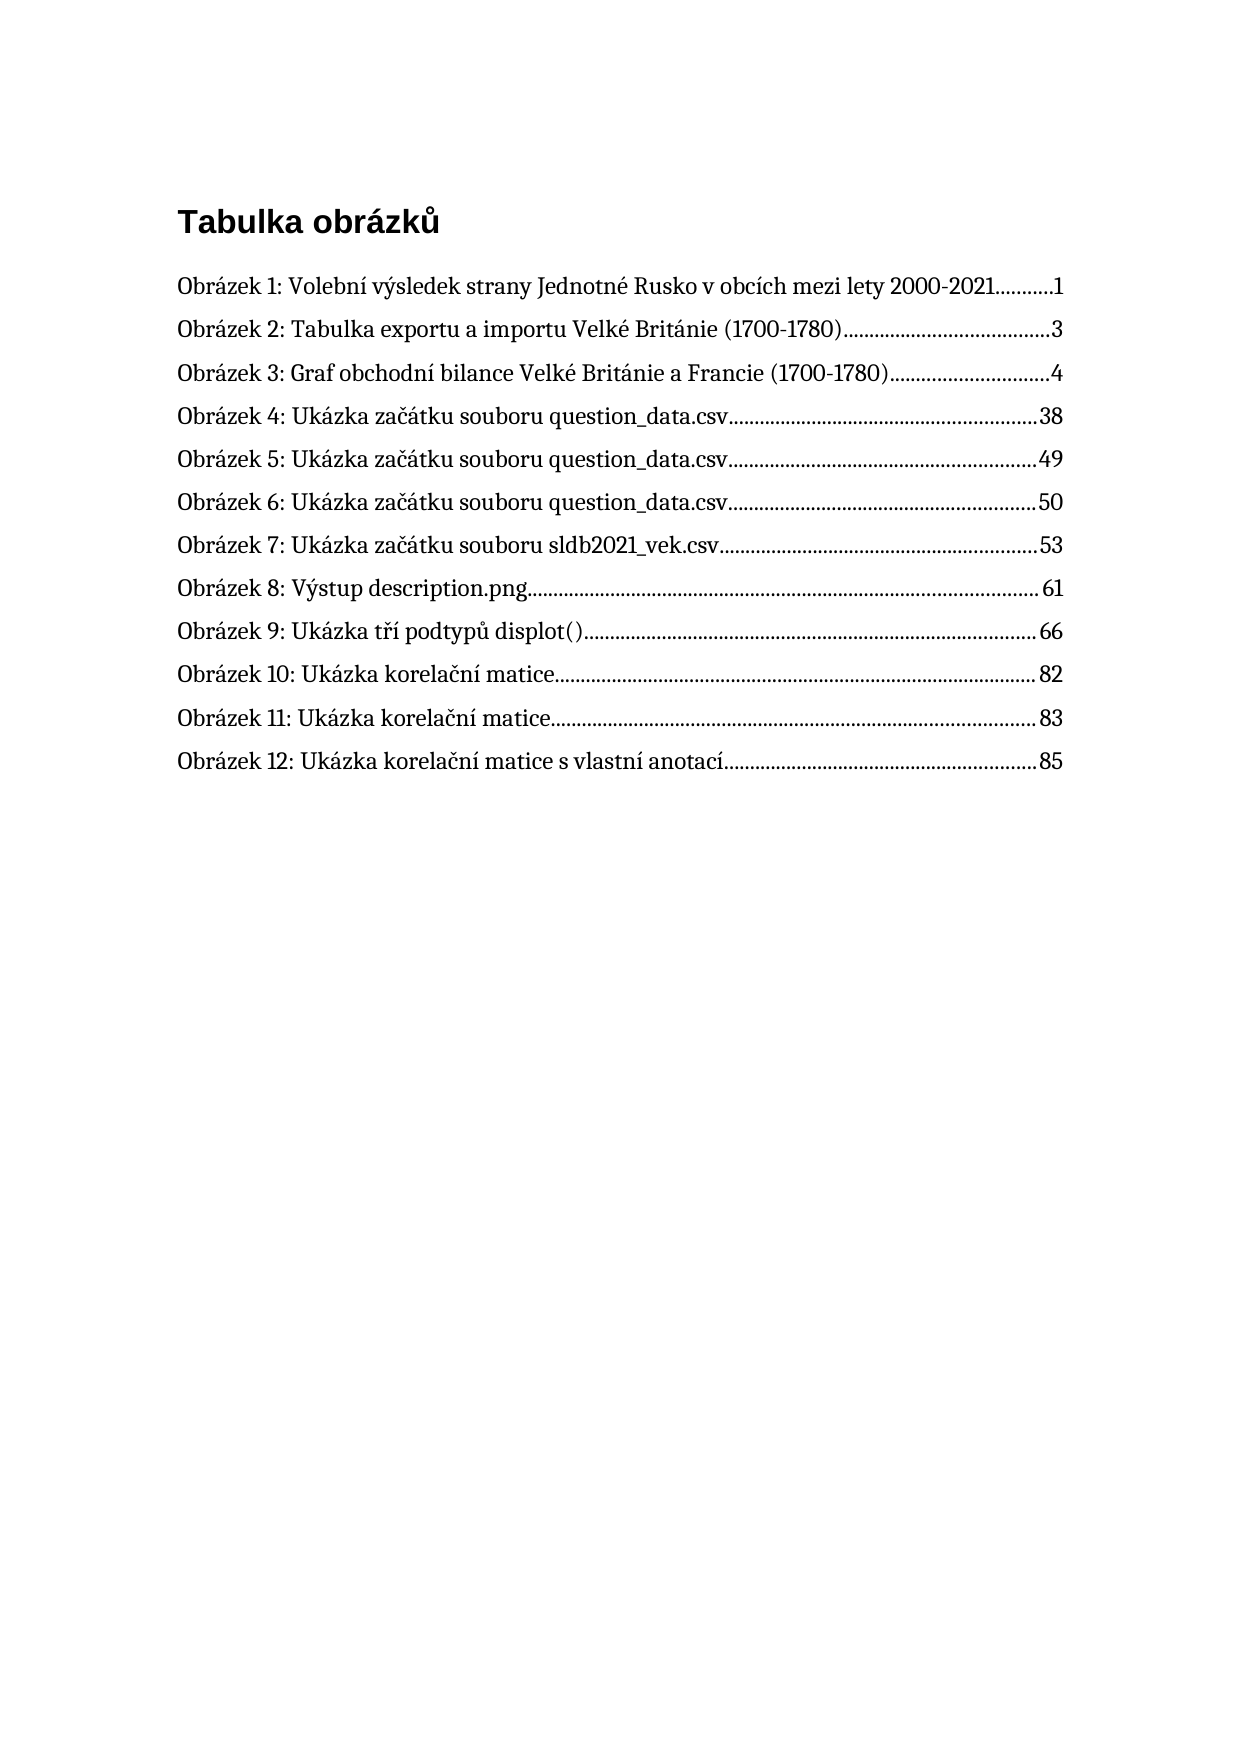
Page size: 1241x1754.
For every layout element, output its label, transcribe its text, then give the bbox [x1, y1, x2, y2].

text Obrázek 1: Volební výsledek strany Jednotné Rusko v obcích mezi lety 2000-2021 1 [177, 272, 1063, 301]
subtitle Tabulka obrázků [177, 202, 1063, 241]
text Obrázek 6: Ukázka začátku souboru question_data.csv 50 [177, 488, 1063, 517]
text Obrázek 5: Ukázka začátku souboru question_data.csv 49 [177, 445, 1063, 473]
text Obrázek 8: Výstup description.png 61 [177, 574, 1063, 603]
text Obrázek 3: Graf obchodní bilance Velké Británie a Francie (1700-1780) 4 [177, 358, 1063, 387]
text Obrázek 12: Ukázka korelační matice s vlastní anotací 85 [177, 747, 1063, 775]
text Obrázek 2: Tabulka exportu a importu Velké Británie (1700-1780) 3 [177, 315, 1063, 344]
text Obrázek 4: Ukázka začátku souboru question_data.csv 38 [177, 402, 1063, 430]
text Obrázek 10: Ukázka korelační matice 82 [177, 660, 1063, 689]
text Obrázek 11: Ukázka korelační matice 83 [177, 703, 1063, 732]
text Obrázek 9: Ukázka tří podtypů displot() 66 [177, 617, 1063, 646]
text Obrázek 7: Ukázka začátku souboru sldb2021_vek.csv 53 [177, 531, 1063, 560]
